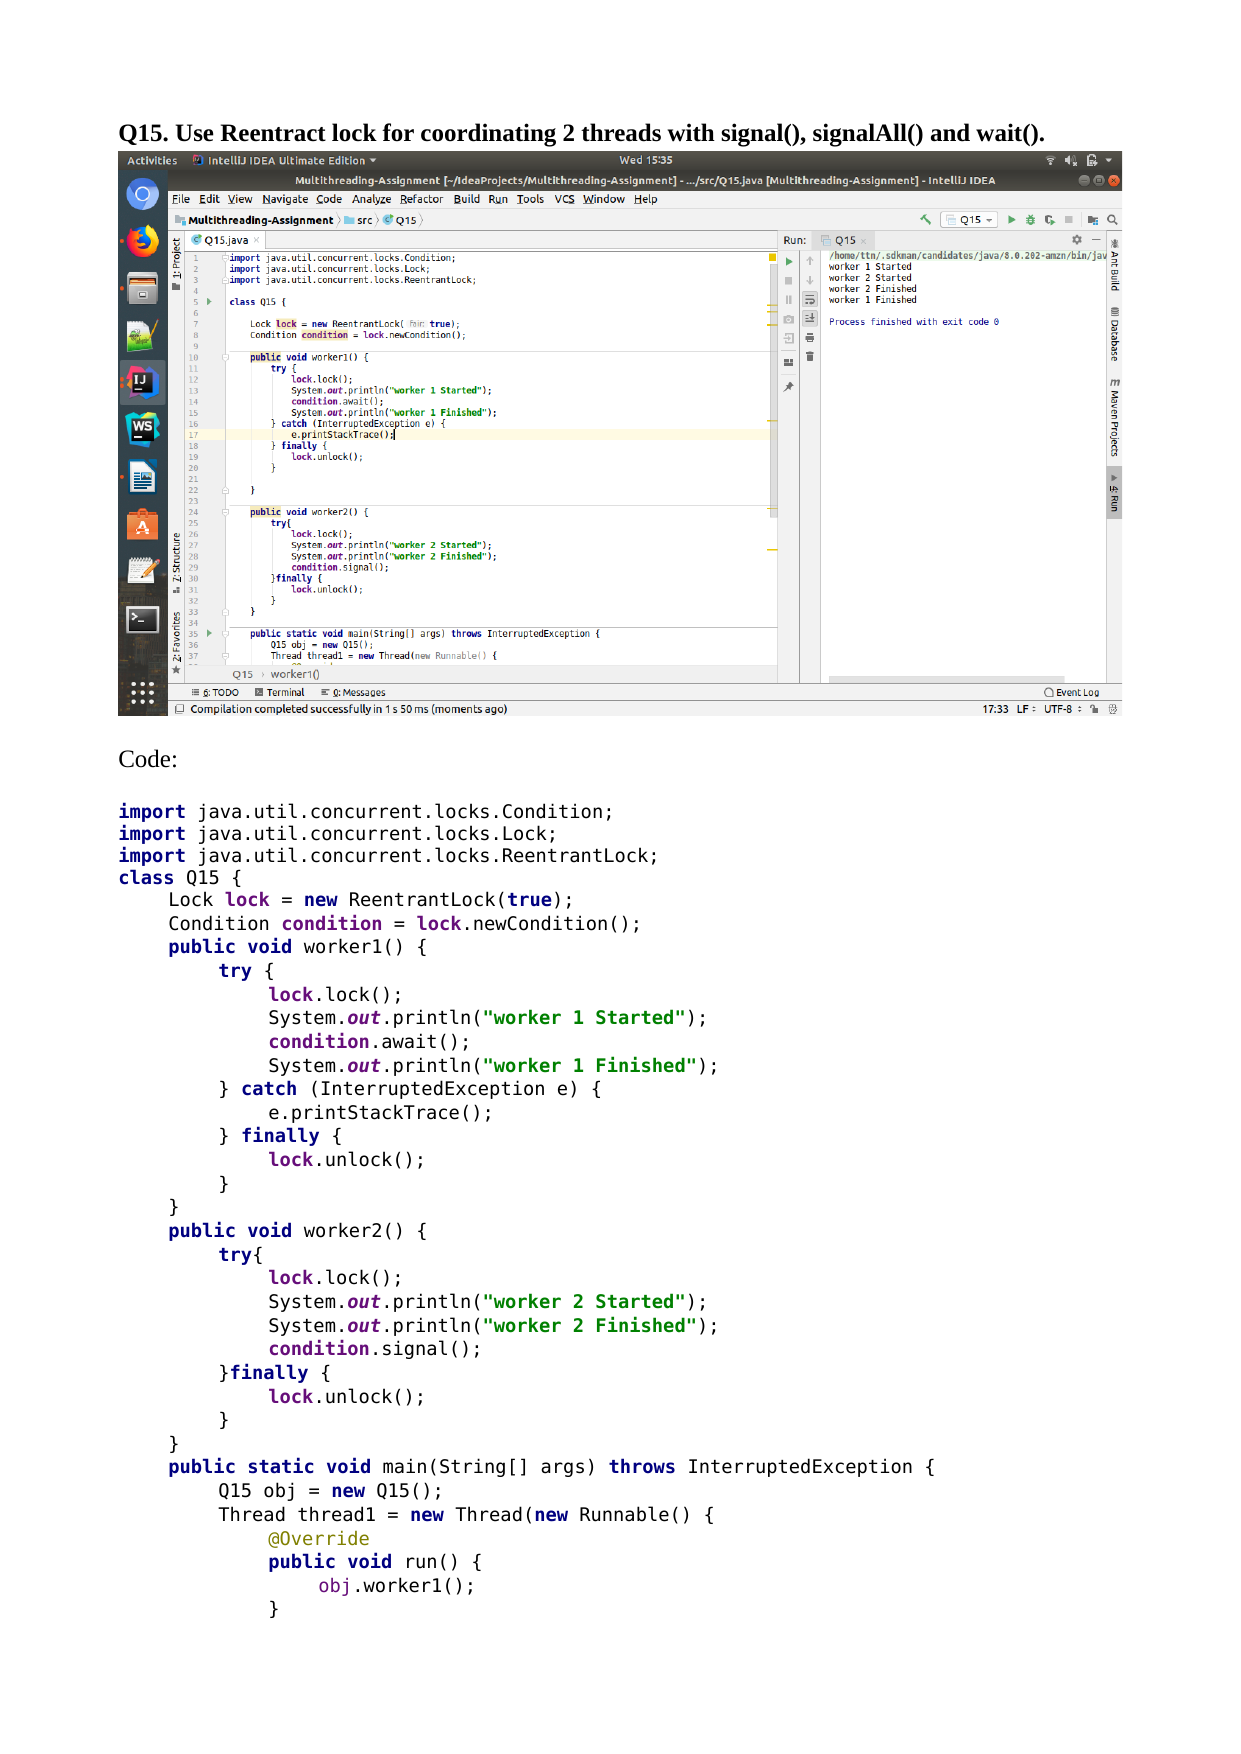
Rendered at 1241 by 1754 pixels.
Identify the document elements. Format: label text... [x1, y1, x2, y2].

text lock.lock(); [118, 1267, 1122, 1291]
picture [118, 151, 1123, 716]
text Q15. Use Reentract lock for coordinating 2 threads with signal(), signalAll() and wait(). [118, 118, 1122, 147]
text import java.util.concurrent.locks.Lock; [118, 823, 1122, 845]
text System.out.println("worker 1 Started"); [118, 1007, 1122, 1031]
text import java.util.concurrent.locks.ReentrantLock; [118, 845, 1122, 867]
text public void worker1() { [118, 936, 1122, 960]
text class Q15 { [118, 867, 1122, 889]
text try{ [118, 1244, 1122, 1267]
text Q15 obj = new Q15(); [118, 1480, 1122, 1504]
text public static void main(String[] args) throws InterruptedException { [118, 1457, 1122, 1480]
text System.out.println("worker 1 Finished"); [118, 1054, 1122, 1078]
text condition.signal(); [118, 1338, 1122, 1362]
text System.out.println("worker 2 Started"); [118, 1291, 1122, 1315]
text public void run() { [118, 1551, 1122, 1575]
text @Override [118, 1527, 1122, 1551]
text System.out.println("worker 2 Finished"); [118, 1315, 1122, 1338]
text } [118, 1598, 1122, 1622]
text import java.util.concurrent.locks.Condition; [118, 802, 1122, 823]
text try { [118, 960, 1122, 984]
text } finally { [118, 1126, 1122, 1149]
text public void worker2() { [118, 1220, 1122, 1244]
text Thread thread1 = new Thread(new Runnable() { [118, 1504, 1122, 1527]
text Lock lock = new ReentrantLock(true); [118, 889, 1122, 913]
text } catch (InterruptedException e) { [118, 1078, 1122, 1102]
text Condition condition = lock.newCondition(); [118, 913, 1122, 936]
text }finally { [118, 1362, 1122, 1386]
text lock.unlock(); [118, 1386, 1122, 1409]
text lock.lock(); [118, 984, 1122, 1007]
text condition.await(); [118, 1031, 1122, 1054]
text } [118, 1433, 1122, 1457]
text obj.worker1(); [118, 1575, 1122, 1598]
text e.printStackTrace(); [118, 1102, 1122, 1126]
text Code: [118, 744, 1122, 773]
text } [118, 1409, 1122, 1433]
text lock.unlock(); [118, 1149, 1122, 1173]
text } [118, 1196, 1122, 1220]
text } [118, 1173, 1122, 1196]
